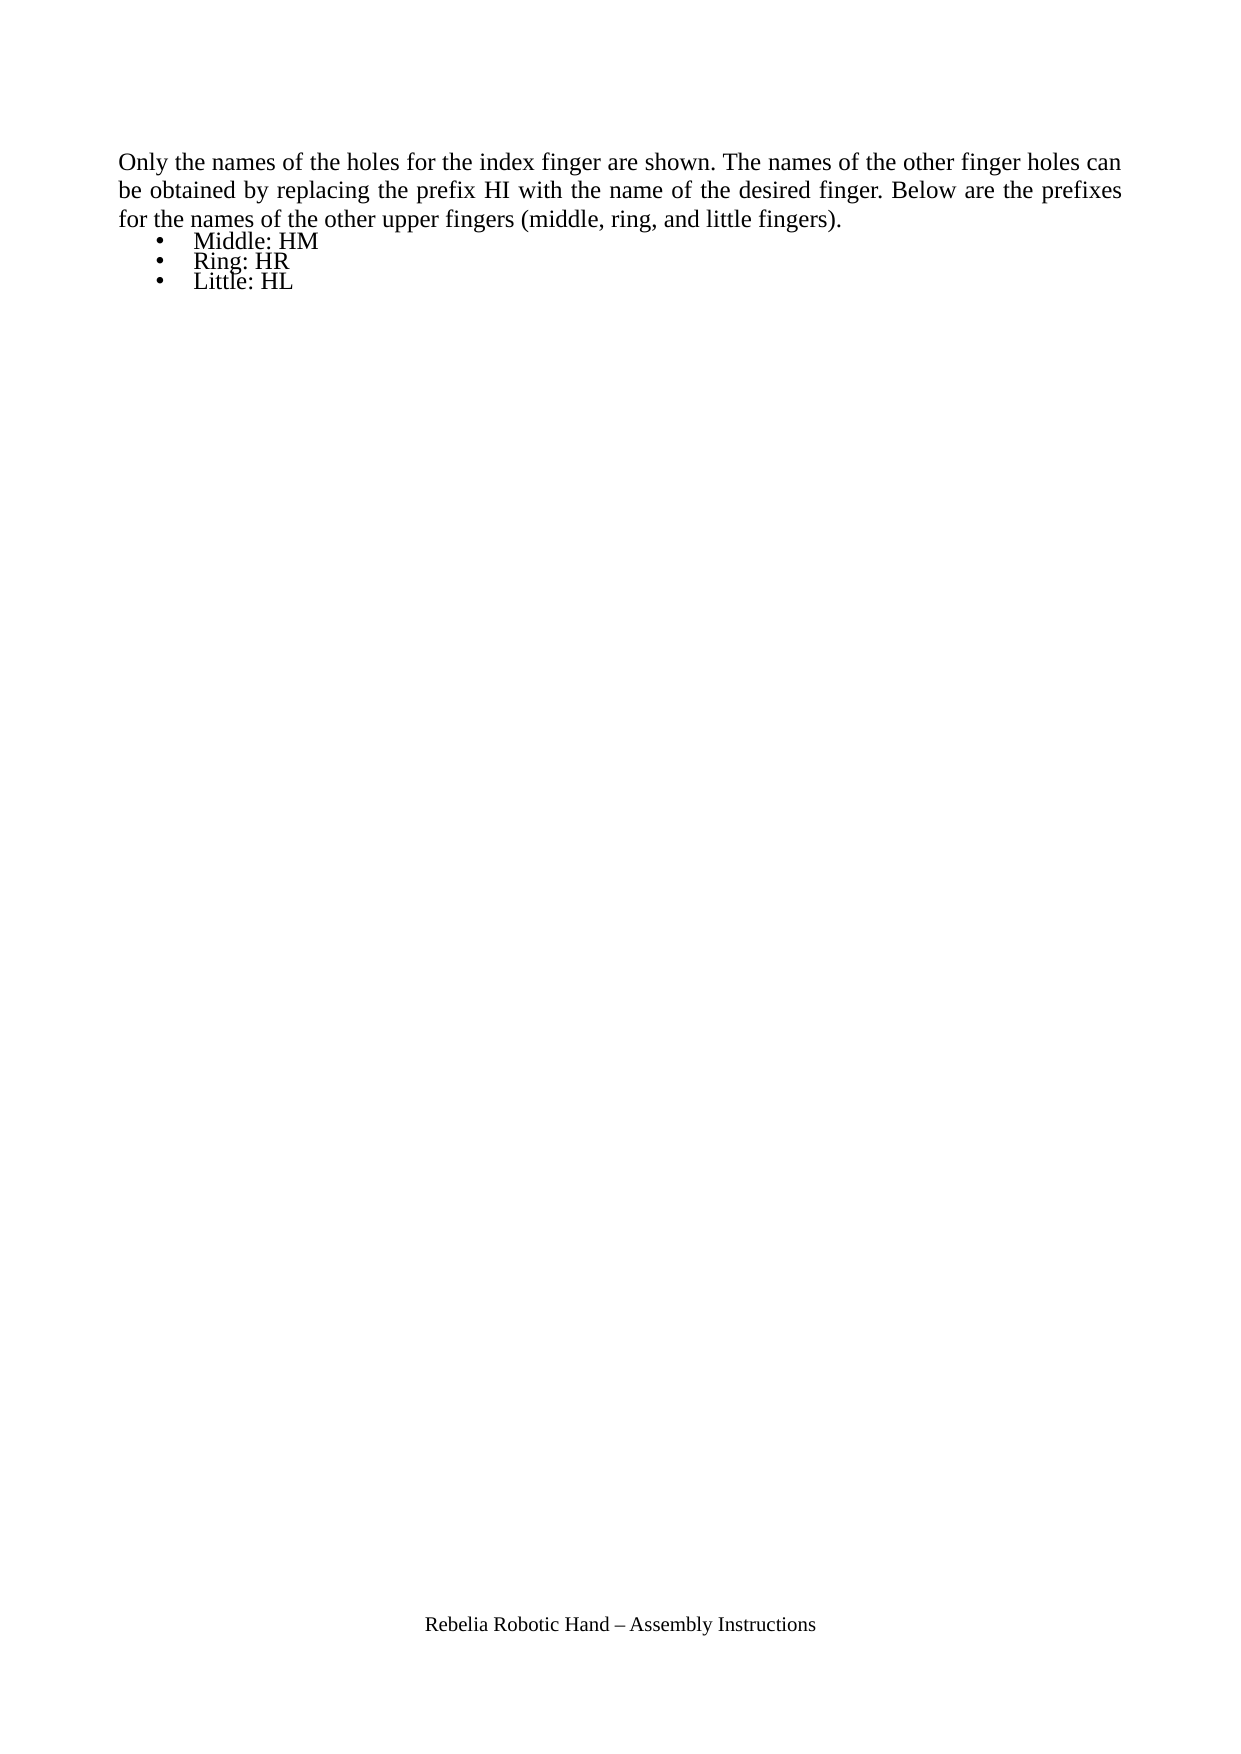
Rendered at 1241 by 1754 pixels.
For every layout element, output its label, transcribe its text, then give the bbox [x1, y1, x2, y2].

list Ring: HR [156, 253, 1123, 273]
list Middle: HM [156, 233, 1123, 253]
text Only the names of the holes for the index finger are shown. The names of the other finger holes can be obtained by replacing the prefix HI with the name of the desired finger. Below are the prefixes for the names of the other upper fingers (middle, ring, and little fingers). [118, 147, 1123, 233]
list Little: HL [156, 273, 1123, 293]
